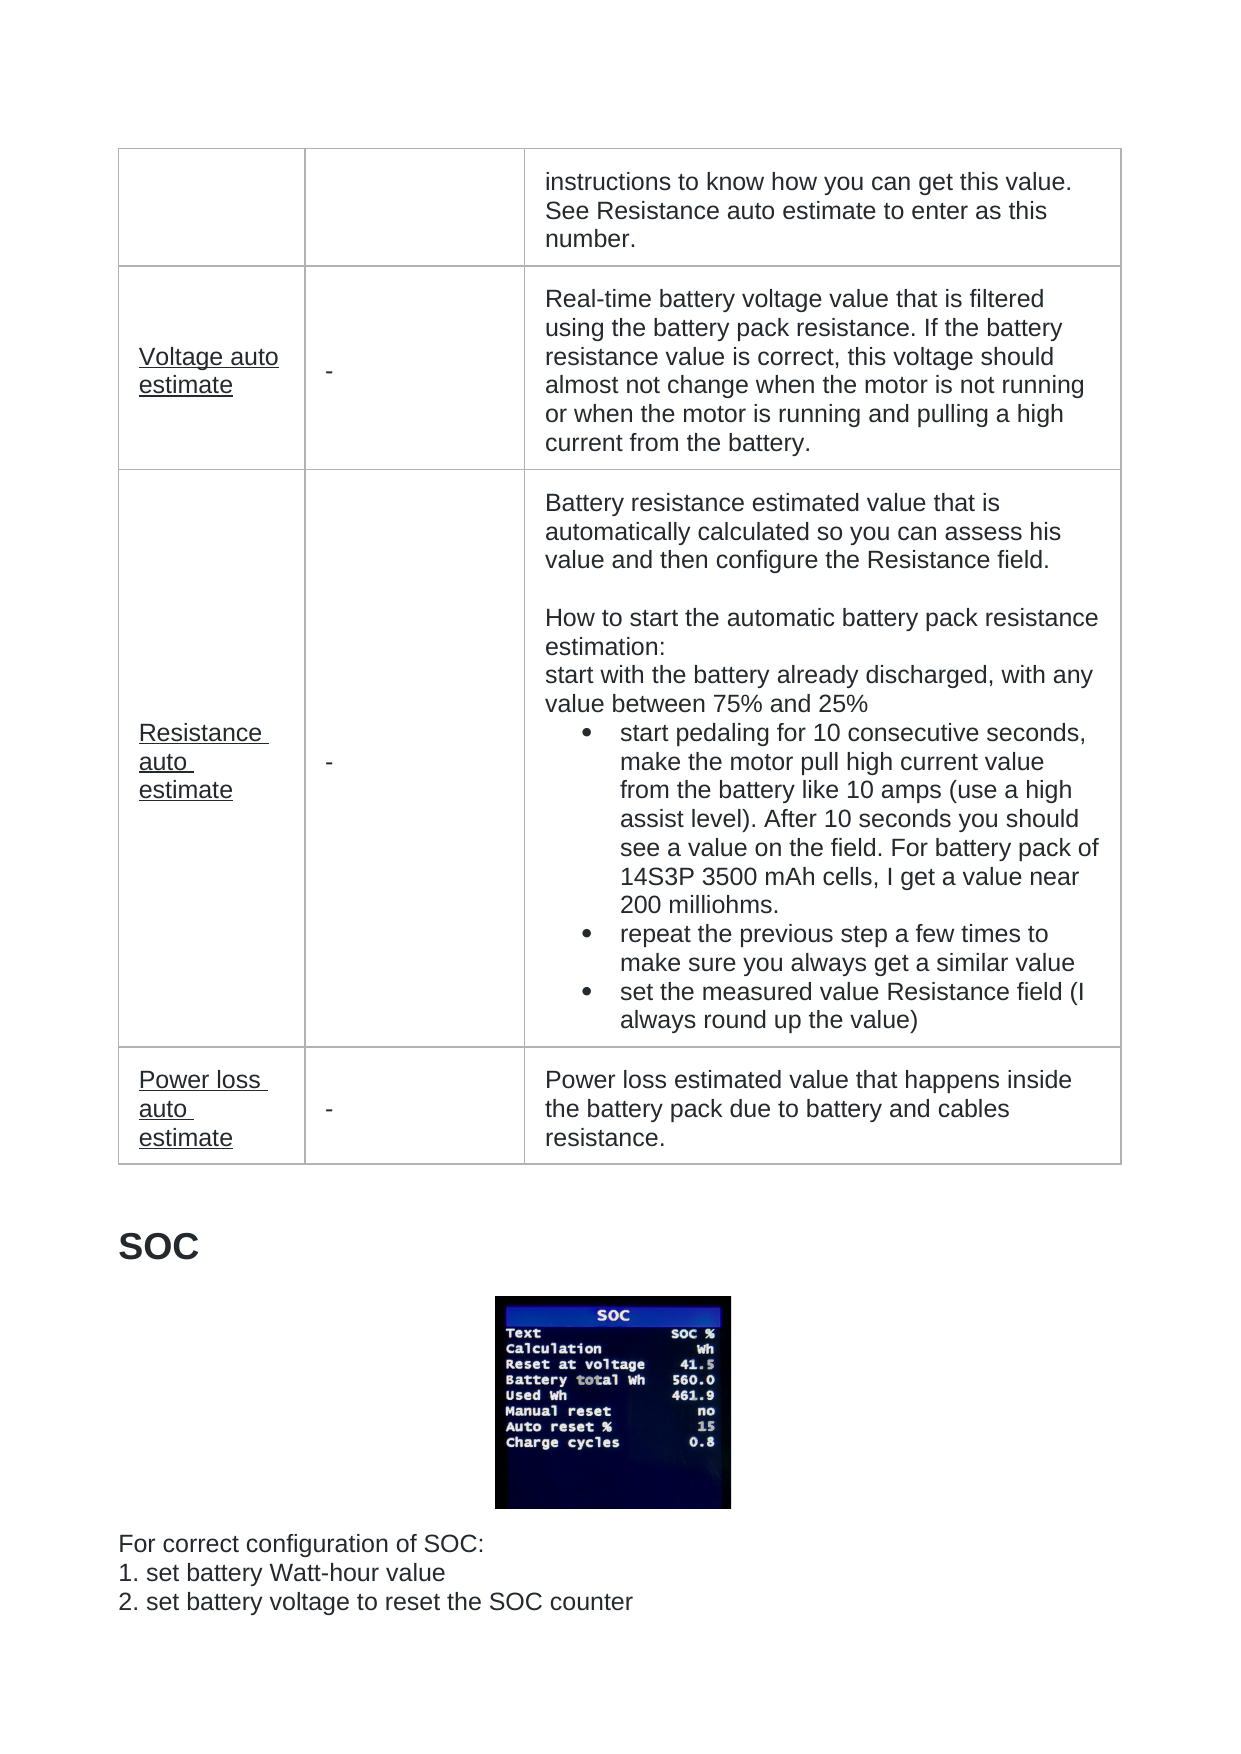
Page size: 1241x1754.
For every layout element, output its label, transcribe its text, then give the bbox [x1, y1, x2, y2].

table_cell [119, 149, 304, 265]
table_cell Resistance auto estimate [119, 470, 304, 1046]
table_cell Battery resistance estimated value that is automatically calculated so you can assess his value and then configure the Resistance field. How to start the automatic battery pack resistance estimation: start with the battery already discharged, with any value between 75% and 25% start pedaling for 10 consecutive seconds, make the motor pull high current value from the battery like 10 amps (use a high assist level). After 10 seconds you should see a value on the field. For battery pack of 14S3P 3500 mAh cells, I get a value near 200 milliohms. repeat the previous step a few times to make sure you always get a similar value set the measured value Resistance field (I always round up the value) [525, 470, 1120, 1046]
table_cell - [306, 1048, 524, 1163]
text SOC [118, 1224, 1122, 1267]
table_cell [306, 149, 524, 265]
text For correct configuration of SOC: [118, 1529, 1122, 1558]
text 2. set battery voltage to reset the SOC counter [118, 1587, 1122, 1615]
table_cell - [306, 267, 524, 468]
table_cell - [306, 470, 524, 1046]
table_cell Real-time battery voltage value that is filtered using the battery pack resistance. If the battery resistance value is correct, this voltage should almost not change when the motor is not running or when the motor is running and pulling a high current from the battery. [525, 267, 1120, 468]
table_cell Power loss auto estimate [119, 1048, 304, 1163]
table_cell instructions to know how you can get this value. See Resistance auto estimate to enter as this number. [525, 149, 1120, 265]
table_cell Power loss estimated value that happens inside the battery pack due to battery and cables resistance. [525, 1048, 1120, 1163]
text 1. set battery Watt-hour value [118, 1558, 1122, 1587]
table_cell Voltage auto estimate [119, 267, 304, 468]
picture [495, 1296, 732, 1509]
